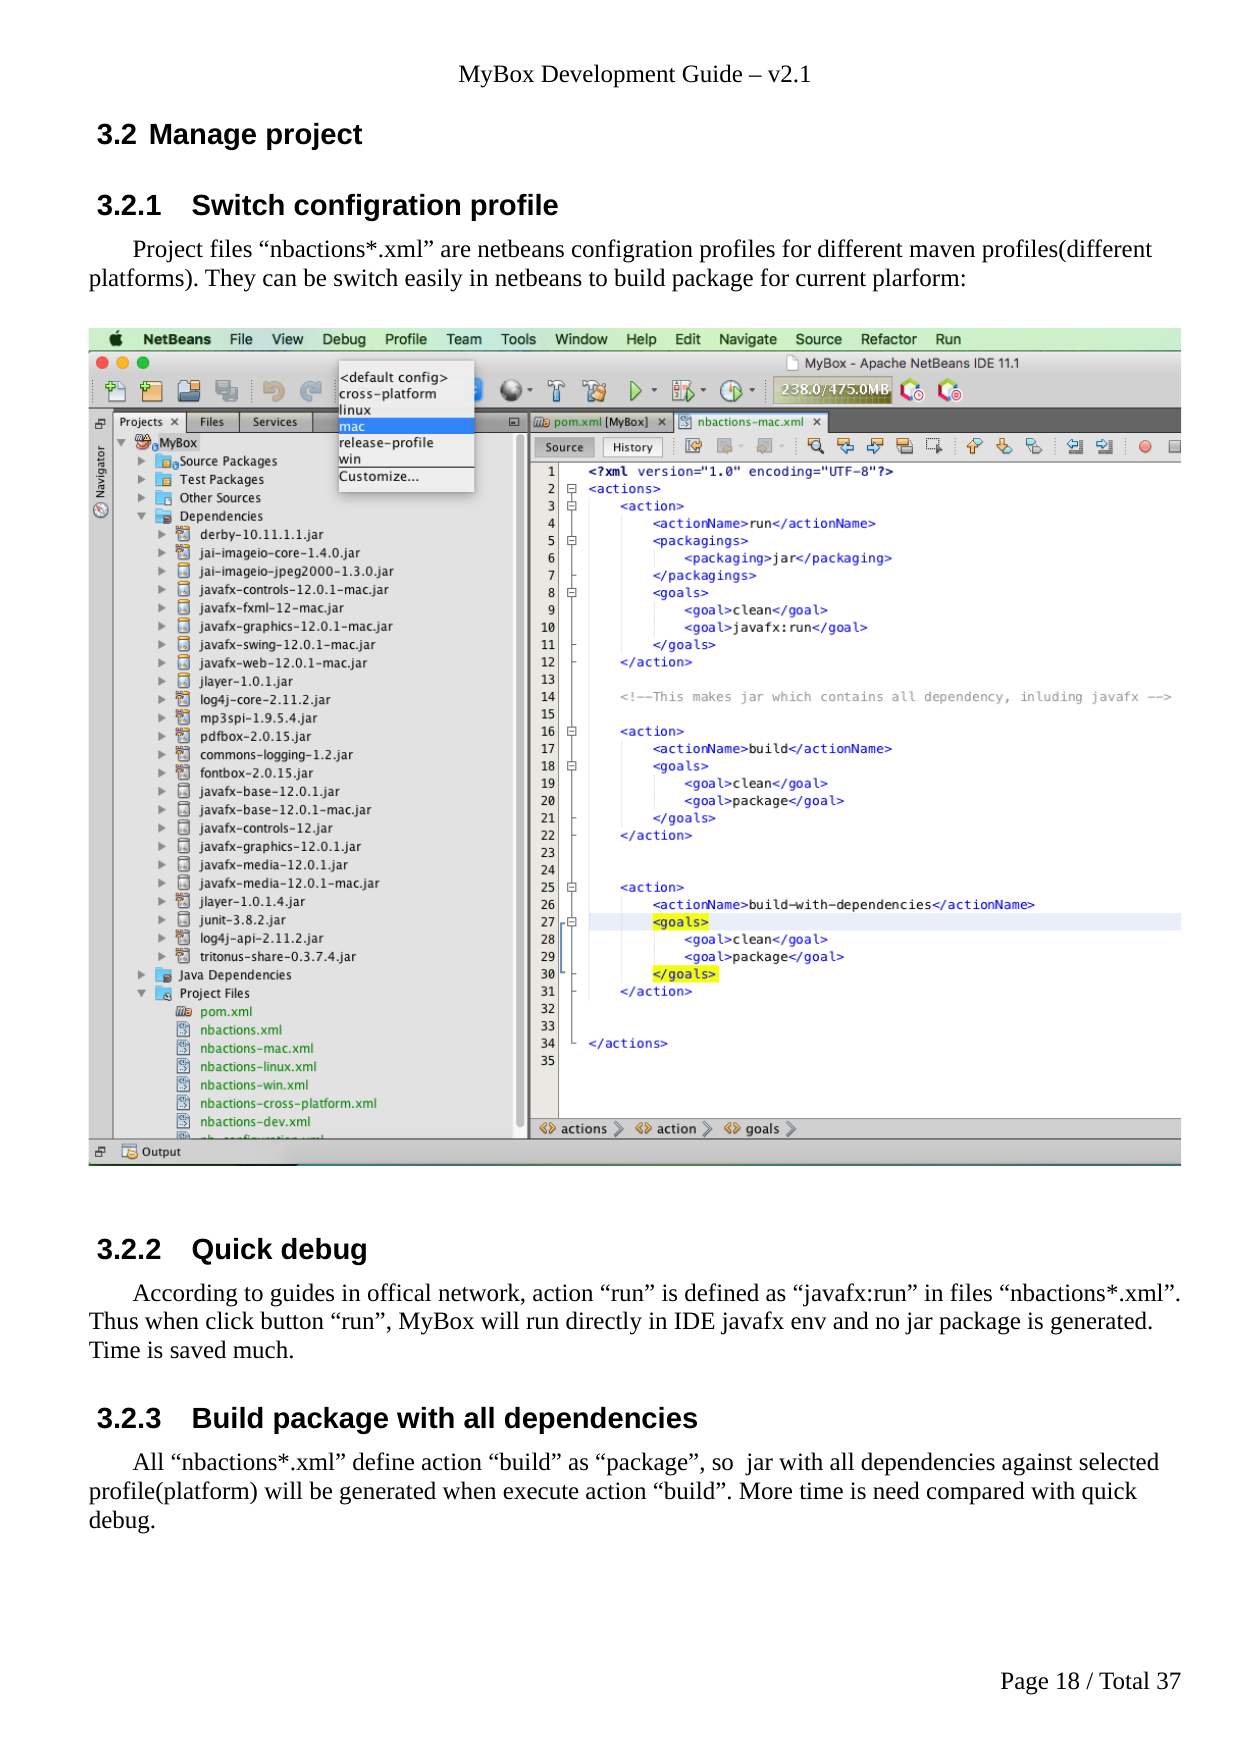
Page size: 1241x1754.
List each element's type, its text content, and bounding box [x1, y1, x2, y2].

subtitle Switch configration profile [88, 188, 1181, 222]
text All “nbactions*.xml” define action “build” as “package”, so jar with all dependencies against selected profile(platform) will be generated when execute action “build”. More time is need compared with quick debug. [88, 1447, 1181, 1534]
subtitle Manage project [88, 117, 1181, 151]
subtitle Quick debug [88, 1232, 1181, 1265]
text Project files “nbactions*.xml” are netbeans configration profiles for different maven profiles(different platforms). They can be switch easily in netbeans to build package for current plarform: [88, 234, 1181, 292]
picture [88, 328, 1182, 1166]
subtitle Build package with all dependencies [88, 1401, 1181, 1435]
text According to guides in offical network, action “run” is defined as “javafx:run” in files “nbactions*.xml”. Thus when click button “run”, MyBox will run directly in IDE javafx env and no jar package is generated. Time is saved much. [88, 1278, 1181, 1364]
